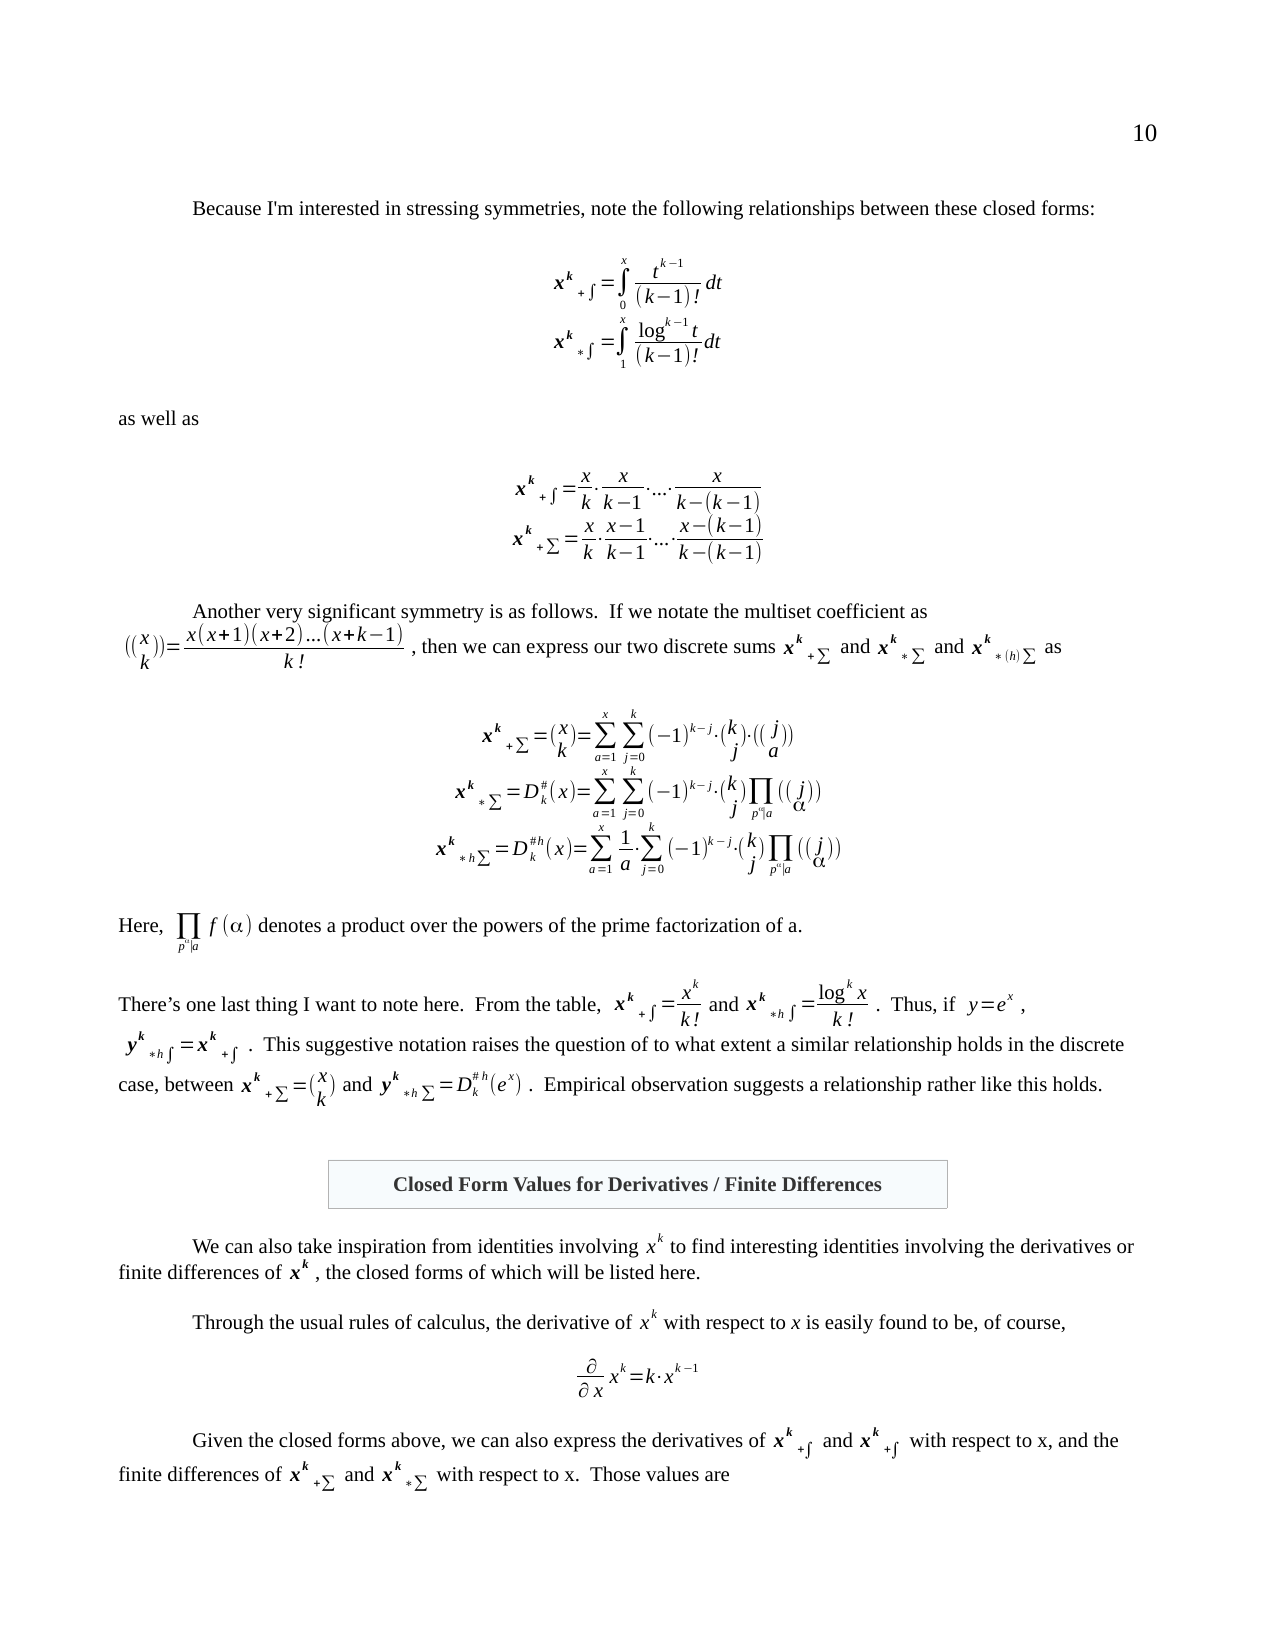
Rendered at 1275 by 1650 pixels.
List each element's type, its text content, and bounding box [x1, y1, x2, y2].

text We can also take inspiration from identities involvingto find interesting identities involving the derivatives or finite differences of, the closed forms of which will be listed here. [118, 1232, 1157, 1284]
text Through the usual rules of calculus, the derivative ofwith respect to x is easily found to be, of course, [118, 1308, 1157, 1334]
text Here, denotes a product over the powers of the prime factorization of a. [118, 911, 1157, 954]
text Given the closed forms above, we can also express the derivatives ofandwith respect to x, and the finite differences ofandwith respect to x. Those values are [118, 1425, 1157, 1492]
text Because I'm interested in stressing symmetries, note the following relationships between these closed forms: [118, 196, 1157, 220]
text There’s one last thing I want to note here. From the table, and. Thus, if , . This suggestive notation raises the question of to what extent a similar relationship holds in the discrete case, betweenand. Empirical observation suggests a relationship rather like this holds. [118, 978, 1157, 1111]
text Closed Form Values for Derivatives / Finite Differences [329, 1161, 947, 1208]
text as well as [118, 406, 1157, 430]
text Another very significant symmetry is as follows. If we notate the multiset coefficient as, then we can express our two discrete sumsandandas [118, 598, 1157, 674]
